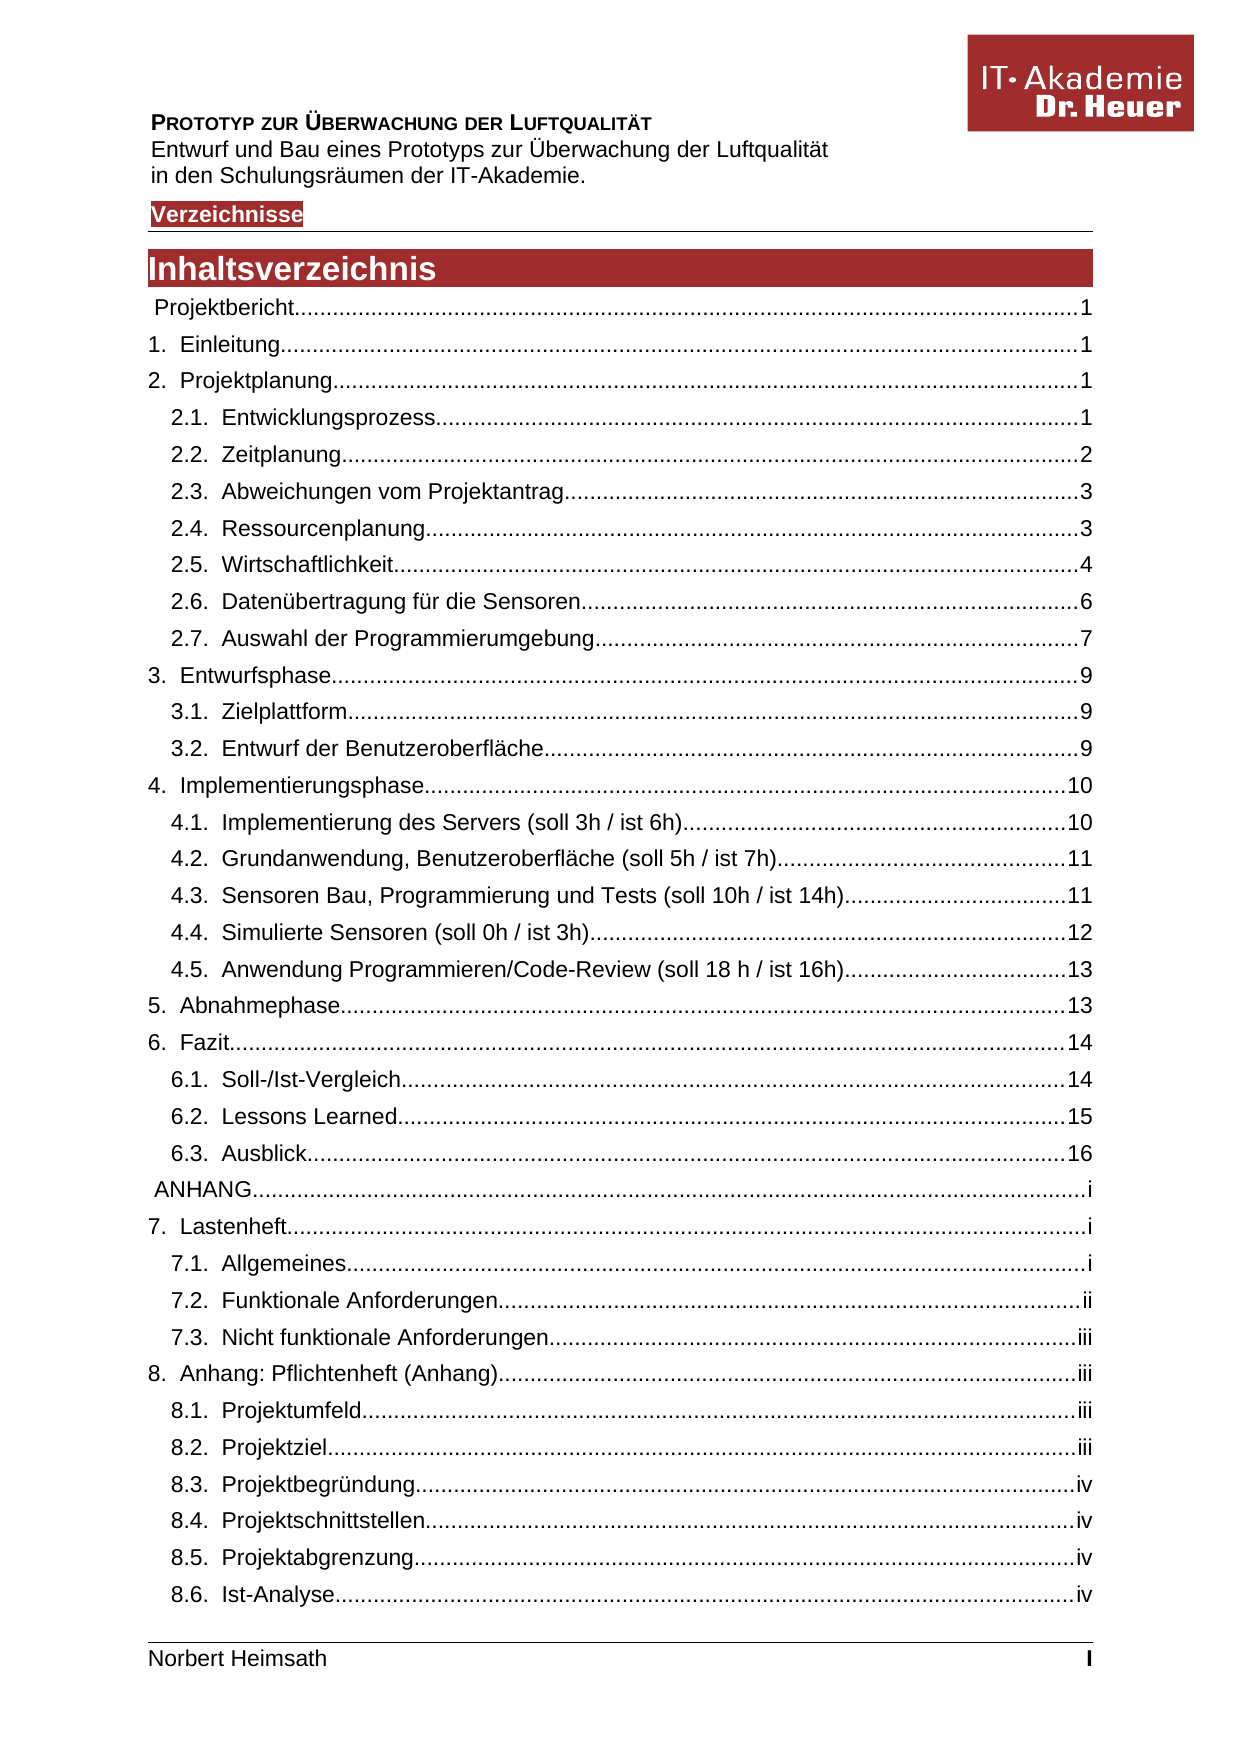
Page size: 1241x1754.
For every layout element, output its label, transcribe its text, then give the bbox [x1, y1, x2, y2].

text 2.6. Datenübertragung für die Sensoren 6 [171, 588, 1093, 614]
text 2.4. Ressourcenplanung 3 [171, 514, 1093, 541]
text 5. Abnahmephase 13 [148, 992, 1093, 1019]
text 8.4. Projektschnittstellen iv [171, 1507, 1093, 1534]
text 1. Einleitung 1 [148, 331, 1093, 357]
text 2.7. Auswahl der Programmierumgebung 7 [171, 625, 1093, 651]
text 4.2. Grundanwendung, Benutzeroberfläche (soll 5h / ist 7h) 11 [171, 845, 1093, 872]
text 4.3. Sensoren Bau, Programmierung und Tests (soll 10h / ist 14h) 11 [171, 882, 1093, 908]
text 8. Anhang: Pflichtenheft (Anhang) iii [148, 1360, 1093, 1387]
text Projektbericht 1 [148, 294, 1093, 320]
text 2.1. Entwicklungsprozess 1 [171, 404, 1093, 431]
text 3. Entwurfsphase 9 [148, 662, 1093, 688]
text 8.2. Projektziel iii [171, 1434, 1093, 1460]
text 3.2. Entwurf der Benutzeroberfläche 9 [171, 735, 1093, 761]
subtitle Inhaltsverzeichnis [148, 249, 1093, 287]
text 2.3. Abweichungen vom Projektantrag 3 [171, 478, 1093, 504]
text 7. Lastenheft i [148, 1213, 1093, 1239]
text 6.2. Lessons Learned 15 [171, 1103, 1093, 1129]
text 4.1. Implementierung des Servers (soll 3h / ist 6h) 10 [171, 809, 1093, 835]
text 8.5. Projektabgrenzung iv [171, 1544, 1093, 1570]
text 2.5. Wirtschaftlichkeit 4 [171, 551, 1093, 578]
text 2. Projektplanung 1 [148, 367, 1093, 394]
text ANHANG i [148, 1176, 1093, 1203]
text 7.3. Nicht funktionale Anforderungen iii [171, 1323, 1093, 1350]
text 7.1. Allgemeines i [171, 1250, 1093, 1276]
text 8.6. Ist-Analyse iv [171, 1581, 1093, 1607]
text 6. Fazit 14 [148, 1029, 1093, 1056]
text 4. Implementierungsphase 10 [148, 772, 1093, 798]
text 8.3. Projektbegründung iv [171, 1471, 1093, 1497]
text 2.2. Zeitplanung 2 [171, 441, 1093, 467]
text 8.1. Projektumfeld iii [171, 1397, 1093, 1423]
text 6.3. Ausblick 16 [171, 1139, 1093, 1166]
text 7.2. Funktionale Anforderungen ii [171, 1287, 1093, 1313]
text 6.1. Soll-/Ist-Vergleich 14 [171, 1066, 1093, 1092]
text 4.5. Anwendung Programmieren/Code-Review (soll 18 h / ist 16h) 13 [171, 956, 1093, 982]
text 3.1. Zielplattform 9 [171, 698, 1093, 725]
text 4.4. Simulierte Sensoren (soll 0h / ist 3h) 12 [171, 919, 1093, 945]
